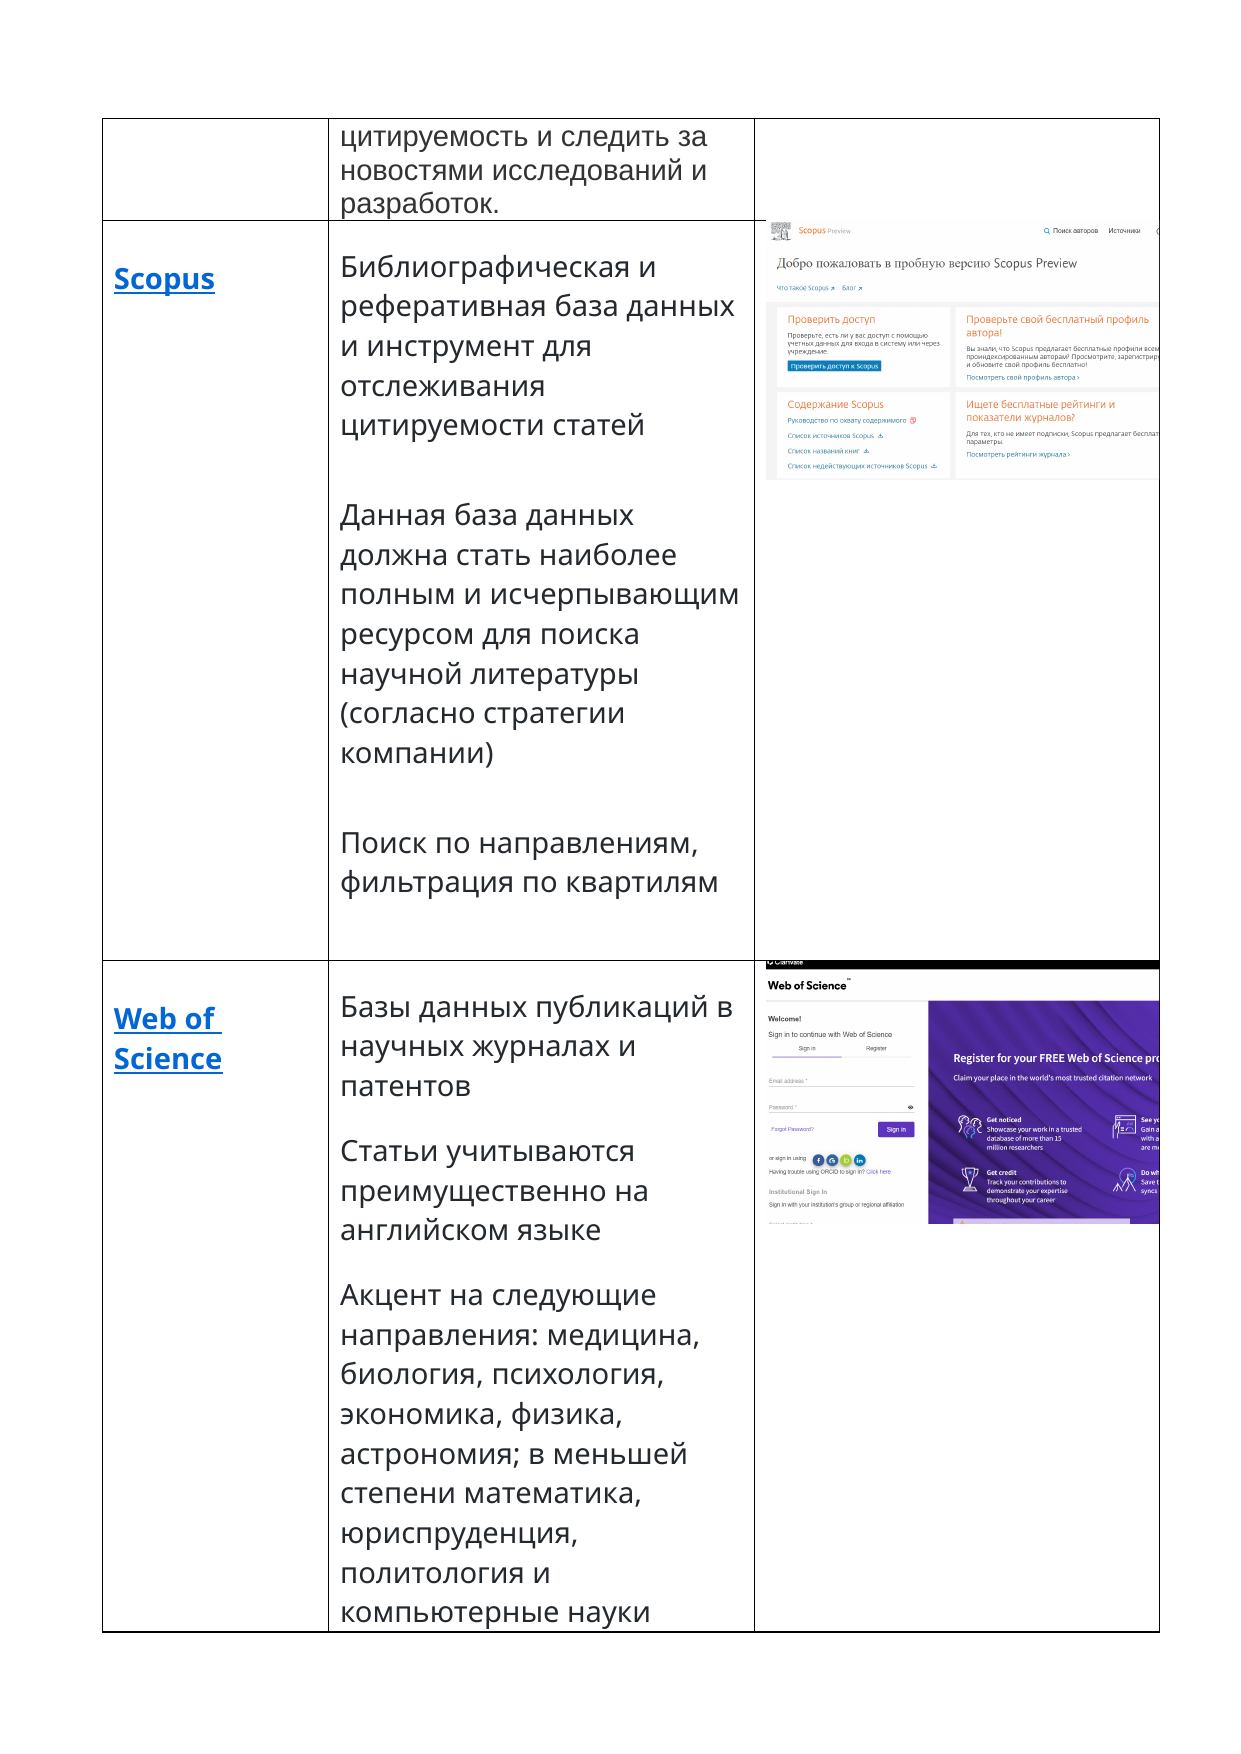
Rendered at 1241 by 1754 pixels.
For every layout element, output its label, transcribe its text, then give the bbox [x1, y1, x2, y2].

picture [766, 220, 1160, 480]
table_cell [755, 961, 1159, 1631]
table_cell [755, 221, 1159, 960]
table_cell Библиографическая и реферативная база данных и инструмент для отслеживания цитируемости статей Данная база данных должна стать наиболее полным и исчерпывающим ресурсом для поиска научной литературы (согласно стратегии компании) Поиск по направлениям, фильтрация по квартилям [329, 221, 754, 960]
picture [766, 961, 1160, 1224]
table_cell [755, 119, 1159, 220]
table_cell Scopus [103, 221, 328, 960]
table_cell Базы данных публикаций в научных журналах и патентов Статьи учитываются преимущественно на английском языке Акцент на следующие направления: медицина, биология, психология, экономика, физика, астрономия; в меньшей степени математика, юриспруденция, политология и компьютерные науки [329, 961, 754, 1631]
table_cell Web of Science [103, 961, 328, 1631]
table_cell [103, 119, 328, 220]
